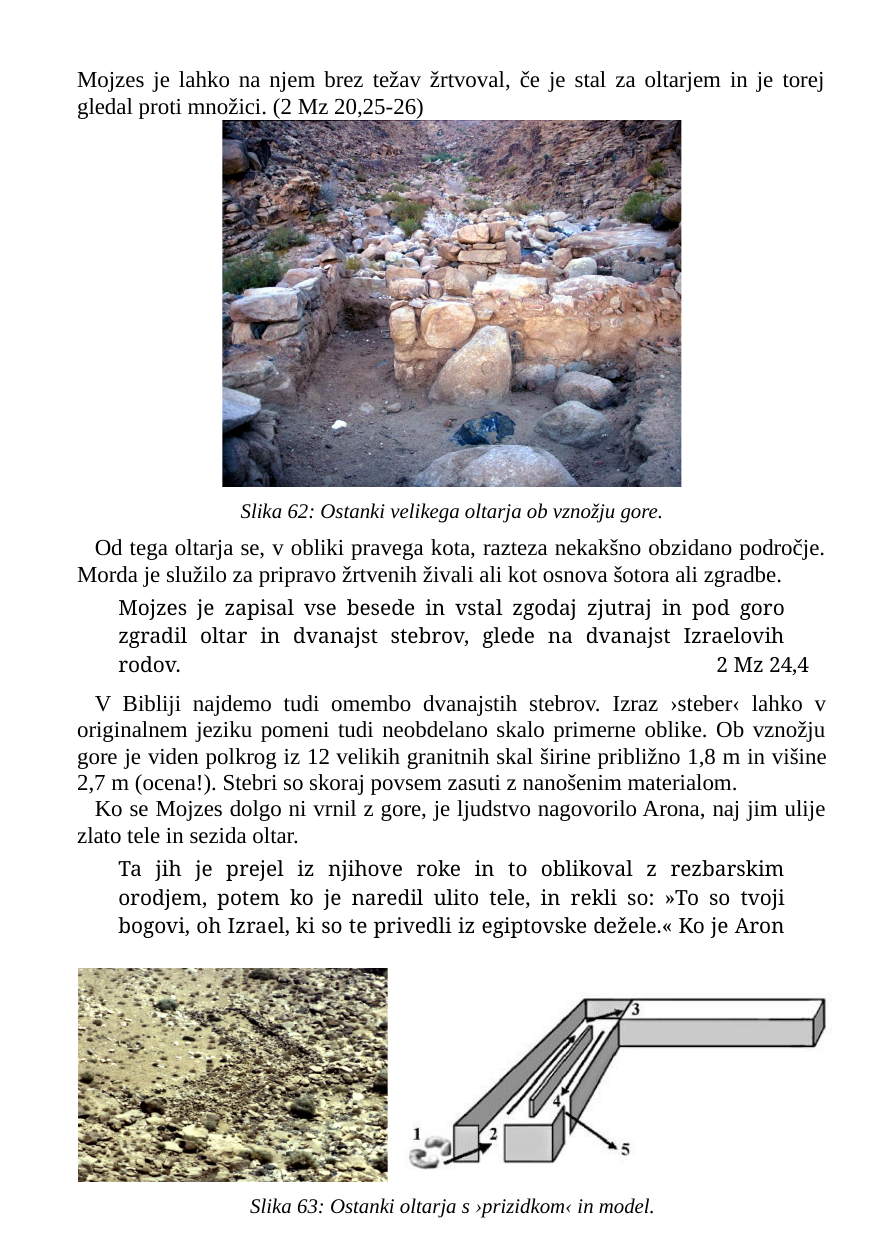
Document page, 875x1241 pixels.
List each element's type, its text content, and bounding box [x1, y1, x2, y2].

picture [404, 992, 833, 1170]
picture [78, 968, 388, 1182]
text Ko se Mojzes dolgo ni vrnil z gore, je ljudstvo nagovorilo Arona, naj jim ulije zlato tele in sezida oltar. [77, 796, 827, 848]
text Ta jih je prejel iz njihove roke in to oblikoval z rezbarskim orodjem, potem ko je naredil ulito tele, in rekli so: »To so tvoji bogovi, oh Izrael, ki so te privedli iz egiptovske dežele.« Ko je Aron to videl, je pred njim zgradil oltar in Aron je naredil razglas ter rekel: »Jutri je praznovanje Gospodu.« 2 Mz 32,4-5 [118, 854, 785, 939]
text Mojzes je zapisal vse besede in vstal zgodaj zjutraj in pod goro zgradil oltar in dvanajst stebrov, glede na dvanajst Izraelovih rodov. 2 Mz 24,4 [118, 593, 785, 678]
text Slika 62: Ostanki velikega oltarja ob vznožju gore. [222, 487, 681, 523]
text Od tega oltarja se, v obliki pravega kota, razteza nekakšno obzidano področje. Morda je služilo za pripravo žrtvenih živali ali kot osnova šotora ali zgradbe. [77, 119, 827, 587]
text V Bibliji najdemo tudi omembo dvanajstih stebrov. Izraz ›steber‹ lahko v originalnem jeziku pomeni tudi neobdelano skalo primerne oblike. Ob vznožju gore je viden polkrog iz 12 velikih granitnih skal širine približno 1,8 m in višine 2,7 m (ocena!). Stebri so skoraj povsem zasuti z nanošenim materialom. [77, 690, 827, 796]
text Slika 63: Ostanki oltarja s ›prizidkom‹ in model. [78, 966, 827, 1218]
picture [222, 120, 682, 487]
text Mojzes je lahko na njem brez težav žrtvoval, če je stal za oltarjem in je torej gledal proti množici. (2 Mz 20,25-26) [77, 66, 827, 119]
